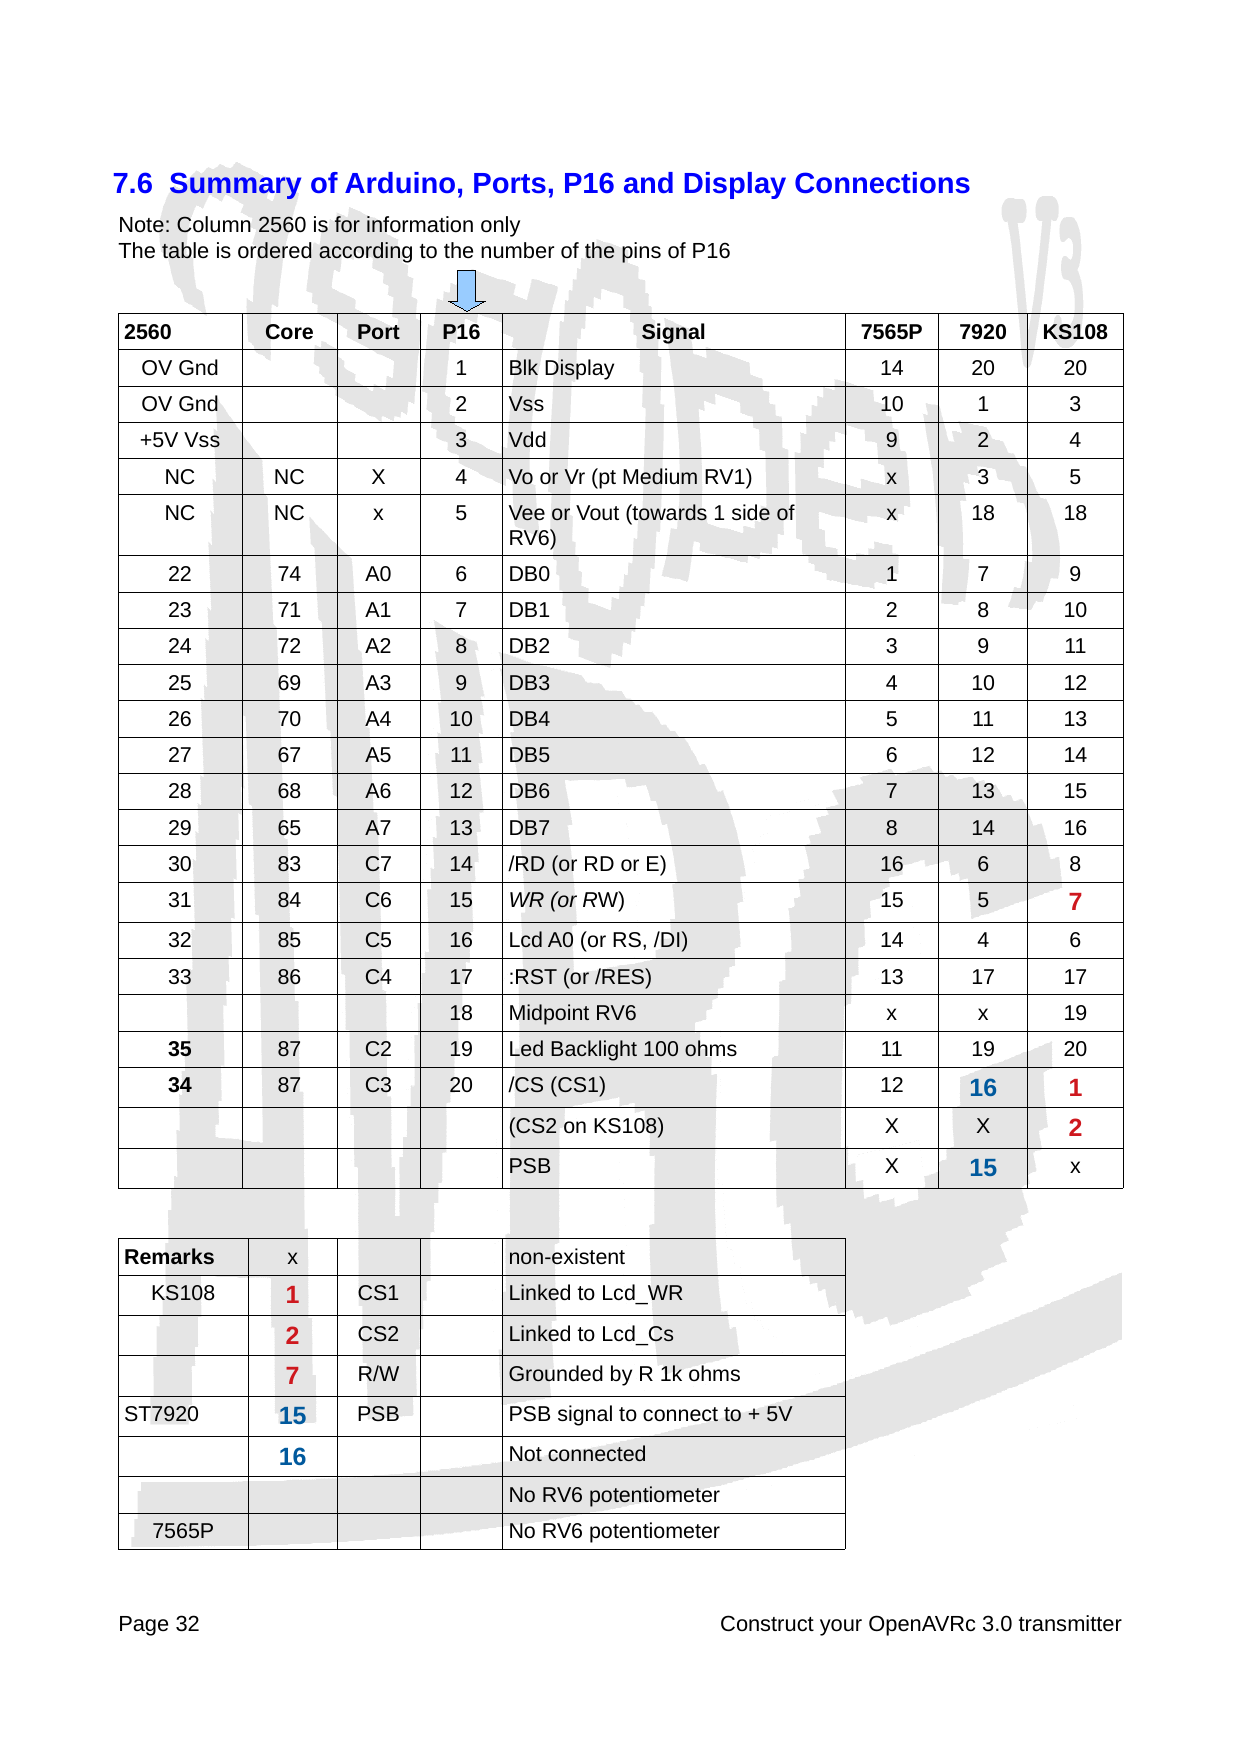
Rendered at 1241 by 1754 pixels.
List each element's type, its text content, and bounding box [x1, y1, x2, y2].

table_cell 6 [846, 738, 938, 773]
table_cell No RV6 potentiometer [503, 1477, 845, 1512]
table_cell [338, 1477, 420, 1512]
table_cell [421, 1397, 502, 1436]
table_cell DB1 [503, 593, 845, 628]
table_cell C2 [338, 1032, 420, 1067]
table_cell 5 [846, 701, 938, 737]
table_cell A7 [338, 810, 420, 845]
table_cell 2 [846, 593, 938, 628]
table_cell 5 [421, 495, 502, 555]
table_cell X [846, 1108, 938, 1147]
table_cell 10 [1028, 593, 1123, 628]
table_cell 8 [421, 629, 502, 664]
table_cell [243, 1149, 337, 1188]
table_cell 12 [846, 1068, 938, 1107]
table_cell [119, 1356, 248, 1396]
table_cell A5 [338, 738, 420, 773]
table_header Port [338, 314, 420, 349]
table_cell 11 [846, 1032, 938, 1067]
table_cell 25 [119, 665, 242, 700]
table_cell x [846, 495, 938, 555]
table_cell Blk Display [503, 350, 845, 386]
table_cell Led Backlight 100 ohms [503, 1032, 845, 1067]
table_cell X [338, 459, 420, 494]
table_cell [421, 1149, 502, 1188]
table_cell [338, 1514, 420, 1549]
table_cell 70 [243, 701, 337, 737]
table_cell Vss [503, 387, 845, 422]
table_cell [421, 1316, 502, 1355]
table_cell 29 [119, 810, 242, 845]
table_cell 17 [1028, 959, 1123, 994]
table_cell [338, 350, 420, 386]
table_cell 74 [243, 556, 337, 592]
table_cell C3 [338, 1068, 420, 1107]
table_cell Vdd [503, 423, 845, 458]
table_header 2560 [119, 314, 242, 349]
table_cell 13 [421, 810, 502, 845]
table_cell 67 [243, 738, 337, 773]
table_cell 69 [243, 665, 337, 700]
table_cell 6 [939, 846, 1027, 882]
table_cell No RV6 potentiometer [503, 1514, 845, 1549]
table_cell /CS (CS1) [503, 1068, 845, 1107]
table_cell 20 [1028, 350, 1123, 386]
table_cell /RD (or RD or E) [503, 846, 845, 882]
table_cell 9 [939, 629, 1027, 664]
table_header Signal [503, 314, 845, 349]
table_cell 16 [939, 1068, 1027, 1107]
table_cell 11 [421, 738, 502, 773]
table_cell 32 [119, 923, 242, 958]
table_cell [119, 1477, 248, 1512]
table_cell [249, 1514, 337, 1549]
table_cell 3 [939, 459, 1027, 494]
table_cell [119, 1108, 242, 1147]
table_cell 7 [421, 593, 502, 628]
table_header Remarks [119, 1239, 248, 1274]
table_cell A3 [338, 665, 420, 700]
table_cell Not connected [503, 1437, 845, 1476]
table_cell PSB [338, 1397, 420, 1436]
table_cell X [846, 1149, 938, 1188]
table_cell [243, 423, 337, 458]
table_cell 28 [119, 774, 242, 809]
table_cell [421, 1437, 502, 1476]
table_cell DB5 [503, 738, 845, 773]
table_cell PSB [503, 1149, 845, 1188]
table_cell :RST (or /RES) [503, 959, 845, 994]
table_cell 12 [421, 774, 502, 809]
table_cell 14 [421, 846, 502, 882]
table_cell x [939, 995, 1027, 1031]
table_cell Vo or Vr (pt Medium RV1) [503, 459, 845, 494]
table_cell 20 [939, 350, 1027, 386]
table_cell 1 [846, 556, 938, 592]
table_cell 8 [846, 810, 938, 845]
text The table is ordered according to the number of the pins of P16 [118, 237, 1122, 263]
table_cell [421, 1514, 502, 1549]
table_header x [249, 1239, 337, 1274]
table_cell 86 [243, 959, 337, 994]
table_cell 4 [1028, 423, 1123, 458]
table_cell OV Gnd [119, 350, 242, 386]
table_cell [338, 387, 420, 422]
table_cell 2 [249, 1316, 337, 1355]
table_cell Lcd A0 (or RS, /DI) [503, 923, 845, 958]
table_cell 23 [119, 593, 242, 628]
table_cell 13 [846, 959, 938, 994]
table_cell 15 [421, 883, 502, 922]
table_cell X [939, 1108, 1027, 1147]
table_cell 14 [939, 810, 1027, 845]
table_cell 72 [243, 629, 337, 664]
table_cell 35 [119, 1032, 242, 1067]
table_cell A1 [338, 593, 420, 628]
table_cell NC [243, 495, 337, 555]
table_cell Linked to Lcd_WR [503, 1276, 845, 1315]
table_cell x [338, 495, 420, 555]
table_cell 84 [243, 883, 337, 922]
table_cell 1 [939, 387, 1027, 422]
table_cell PSB signal to connect to + 5V [503, 1397, 845, 1436]
table_cell 8 [939, 593, 1027, 628]
table_cell 1 [421, 350, 502, 386]
table_cell 13 [939, 774, 1027, 809]
table_cell DB0 [503, 556, 845, 592]
table_cell C4 [338, 959, 420, 994]
table_cell [119, 1437, 248, 1476]
table_cell ST7920 [119, 1397, 248, 1436]
table_cell OV Gnd [119, 387, 242, 422]
table_cell 1 [249, 1276, 337, 1315]
table_cell KS108 [119, 1276, 248, 1315]
table_header KS108 [1028, 314, 1123, 349]
table_cell 31 [119, 883, 242, 922]
table_cell 18 [939, 495, 1027, 555]
table_cell 27 [119, 738, 242, 773]
table_cell 7 [249, 1356, 337, 1396]
table_cell 30 [119, 846, 242, 882]
table_cell 19 [939, 1032, 1027, 1067]
table_header 7920 [939, 314, 1027, 349]
table_cell 85 [243, 923, 337, 958]
table_cell [338, 1108, 420, 1147]
table_cell 34 [119, 1068, 242, 1107]
table_cell CS2 [338, 1316, 420, 1355]
table_header [421, 1239, 502, 1274]
table_cell Vee or Vout (towards 1 side of RV6) [503, 495, 845, 555]
table_cell 65 [243, 810, 337, 845]
table_cell 11 [939, 701, 1027, 737]
table_cell [421, 1108, 502, 1147]
table_cell 7 [939, 556, 1027, 592]
table_cell 15 [249, 1397, 337, 1436]
table_cell [119, 1149, 242, 1188]
table_cell 3 [1028, 387, 1123, 422]
table_cell 8 [1028, 846, 1123, 882]
table_cell Midpoint RV6 [503, 995, 845, 1031]
table_cell 33 [119, 959, 242, 994]
table_cell 15 [939, 1149, 1027, 1188]
table_cell 15 [1028, 774, 1123, 809]
table_cell 18 [1028, 495, 1123, 555]
table_cell [243, 995, 337, 1031]
table_cell [421, 1356, 502, 1396]
table_cell 5 [939, 883, 1027, 922]
table_cell 4 [421, 459, 502, 494]
table_cell 17 [939, 959, 1027, 994]
table_cell 7565P [119, 1514, 248, 1549]
table_cell 4 [939, 923, 1027, 958]
table_cell 87 [243, 1068, 337, 1107]
table_cell 87 [243, 1032, 337, 1067]
table_cell 10 [939, 665, 1027, 700]
table_cell DB2 [503, 629, 845, 664]
table_cell 3 [421, 423, 502, 458]
table_cell Grounded by R 1k ohms [503, 1356, 845, 1396]
table_cell Linked to Lcd_Cs [503, 1316, 845, 1355]
table_cell 4 [846, 665, 938, 700]
table_cell 68 [243, 774, 337, 809]
table_cell 14 [1028, 738, 1123, 773]
table_cell DB7 [503, 810, 845, 845]
table_header P16 [421, 314, 502, 349]
table_cell [338, 1149, 420, 1188]
table_cell 6 [1028, 923, 1123, 958]
table_header [338, 1239, 420, 1274]
table_cell 26 [119, 701, 242, 737]
table_cell 24 [119, 629, 242, 664]
table_cell A4 [338, 701, 420, 737]
table_cell 9 [846, 423, 938, 458]
table_cell x [1028, 1149, 1123, 1188]
table_cell 6 [421, 556, 502, 592]
text Note: Column 2560 is for information only [118, 212, 1122, 237]
table_header Core [243, 314, 337, 349]
table_cell [119, 995, 242, 1031]
table_cell 19 [421, 1032, 502, 1067]
table_cell NC [243, 459, 337, 494]
table_cell 20 [1028, 1032, 1123, 1067]
table_cell C5 [338, 923, 420, 958]
subtitle 7.6 Summary of Arduino, Ports, P16 and Display Connections [112, 166, 1122, 200]
table_cell 11 [1028, 629, 1123, 664]
table_cell 16 [249, 1437, 337, 1476]
table_cell +5V Vss [119, 423, 242, 458]
table_cell C7 [338, 846, 420, 882]
table_cell 15 [846, 883, 938, 922]
table_cell 10 [846, 387, 938, 422]
table_cell 83 [243, 846, 337, 882]
table_cell 12 [1028, 665, 1123, 700]
table_cell DB3 [503, 665, 845, 700]
table_cell 2 [939, 423, 1027, 458]
table_cell 16 [846, 846, 938, 882]
table_cell A0 [338, 556, 420, 592]
table_cell NC [119, 459, 242, 494]
table_cell 7 [846, 774, 938, 809]
table_cell 10 [421, 701, 502, 737]
table_cell x [846, 459, 938, 494]
table_cell [421, 1276, 502, 1315]
table_cell 12 [939, 738, 1027, 773]
table_cell 2 [421, 387, 502, 422]
table_header 7565P [846, 314, 938, 349]
table_cell WR (or RW) [503, 883, 845, 922]
table_cell [338, 1437, 420, 1476]
table_cell 1 [1028, 1068, 1123, 1107]
table_cell C6 [338, 883, 420, 922]
table_cell DB6 [503, 774, 845, 809]
table_cell [338, 423, 420, 458]
table_cell 22 [119, 556, 242, 592]
table_cell A2 [338, 629, 420, 664]
table_cell 13 [1028, 701, 1123, 737]
table_cell [119, 1316, 248, 1355]
table_cell 18 [421, 995, 502, 1031]
table_cell 17 [421, 959, 502, 994]
table_cell 16 [421, 923, 502, 958]
table_cell 14 [846, 923, 938, 958]
table_cell 7 [1028, 883, 1123, 922]
table_cell 3 [846, 629, 938, 664]
table_cell 5 [1028, 459, 1123, 494]
table_cell R/W [338, 1356, 420, 1396]
table_cell [243, 387, 337, 422]
table_cell [243, 1108, 337, 1147]
table_cell NC [119, 495, 242, 555]
table_header non-existent [503, 1239, 845, 1274]
table_cell [421, 1477, 502, 1512]
table_cell A6 [338, 774, 420, 809]
table_cell 16 [1028, 810, 1123, 845]
table_cell 9 [421, 665, 502, 700]
table_cell DB4 [503, 701, 845, 737]
table_cell [249, 1477, 337, 1512]
table_cell [338, 995, 420, 1031]
table_cell 19 [1028, 995, 1123, 1031]
table_cell (CS2 on KS108) [503, 1108, 845, 1147]
table_cell 2 [1028, 1108, 1123, 1147]
table_cell 9 [1028, 556, 1123, 592]
table_cell [243, 350, 337, 386]
table_cell x [846, 995, 938, 1031]
table_cell 20 [421, 1068, 502, 1107]
table_cell CS1 [338, 1276, 420, 1315]
table_cell 71 [243, 593, 337, 628]
table_cell 14 [846, 350, 938, 386]
